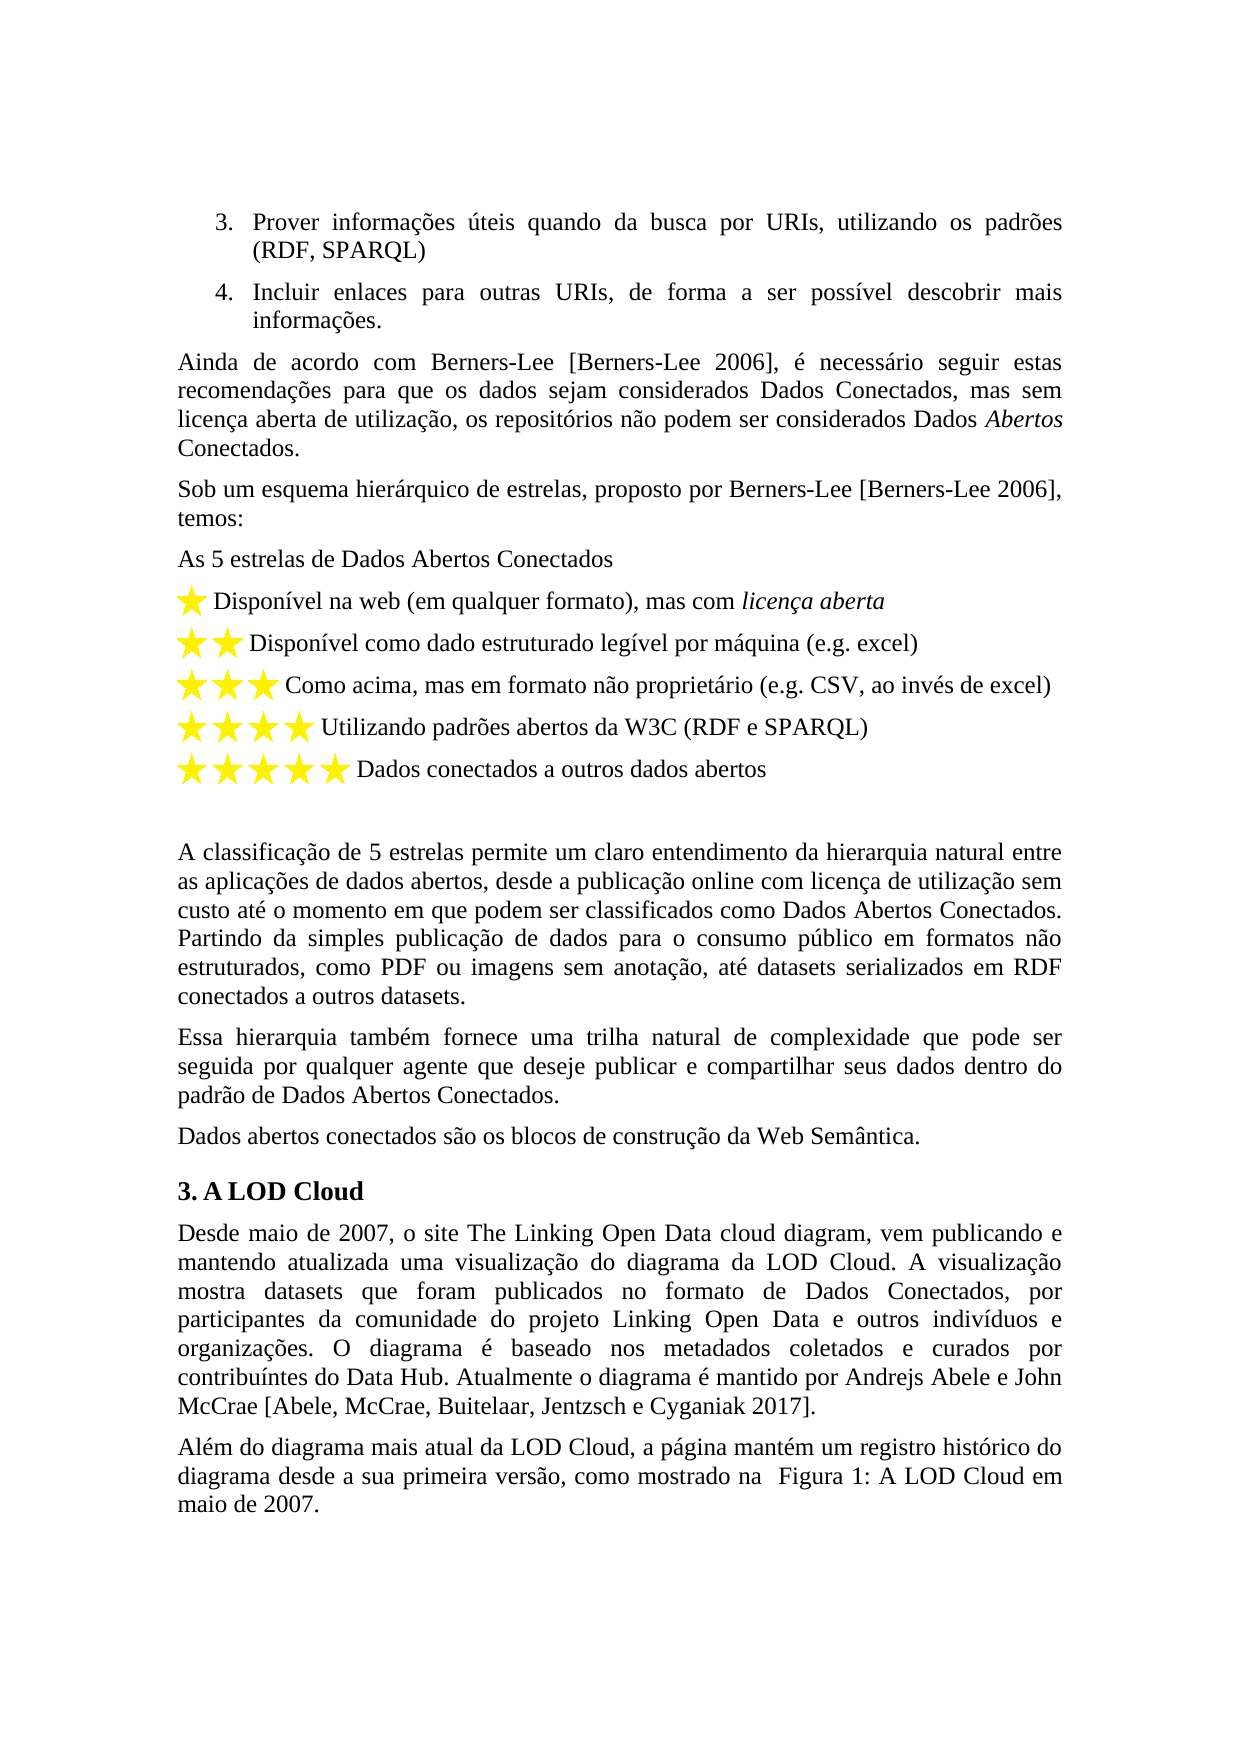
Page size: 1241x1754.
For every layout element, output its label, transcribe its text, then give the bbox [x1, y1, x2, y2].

text Disponível na web (em qualquer formato), mas com licença aberta [193, 586, 1063, 615]
text Utilizando padrões abertos da W3C (RDF e SPARQL) [300, 712, 1063, 741]
text [300, 754, 334, 783]
text Como acima, mas em formato não proprietário (e.g. CSV, ao invés de excel) [264, 670, 1063, 699]
text Ainda de acordo com Berners-Lee [Berners-Lee 2006], é necessário seguir estas recomendações para que os dados sejam considerados Dados Conectados, mas sem licença aberta de utilização, os repositórios não podem ser considerados Dados Abertos Conectados. [177, 347, 1063, 462]
text [228, 712, 263, 741]
text A classificação de 5 estrelas permite um claro entendimento da hierarquia natural entre as aplicações de dados abertos, desde a publicação online com licença de utilização sem custo até o momento em que podem ser classificados como Dados Abertos Conectados. Partindo da simples publicação de dados para o consumo público em formatos não estruturados, como PDF ou imagens sem anotação, até datasets serializados em RDF conectados a outros datasets. [177, 837, 1063, 1010]
text Essa hierarquia também fornece uma trilha natural de complexidade que pode ser seguida por qualquer agente que deseje publicar e compartilhar seus dados dentro do padrão de Dados Abertos Conectados. [177, 1022, 1063, 1108]
text [193, 712, 227, 741]
text Dados conectados a outros dados abertos [336, 754, 1063, 783]
text [193, 754, 227, 783]
subtitle 3. A LOD Cloud [177, 1175, 1063, 1206]
list Prover informações úteis quando da busca por URIs, utilizando os padrões (RDF, SPARQL) [215, 207, 1063, 264]
text Disponível como dado estruturado legível por máquina (e.g. excel) [229, 628, 1063, 657]
text Dados abertos conectados são os blocos de construção da Web Semântica. [177, 1121, 1063, 1150]
list Incluir enlaces para outras URIs, de forma a ser possível descobrir mais informações. [215, 277, 1063, 334]
text Além do diagrama mais atual da LOD Cloud, a página mantém um registro histórico do diagrama desde a sua primeira versão, como mostrado na Figura 1: A LOD Cloud em maio de 2007. [177, 1432, 1063, 1518]
text Sob um esquema hierárquico de estrelas, proposto por Berners-Lee [Berners-Lee 2006], temos: [177, 474, 1063, 532]
text Desde maio de 2007, o site The Linking Open Data cloud diagram, vem publicando e mantendo atualizada uma visualização do diagrama da LOD Cloud. A visualização mostra datasets que foram publicados no formato de Dados Conectados, por participantes da comunidade do projeto Linking Open Data e outros indivíduos e organizações. O diagrama é baseado nos metadados coletados e curados por contribuíntes do Data Hub. Atualmente o diagrama é mantido por Andrejs Abele e John McCrae [Abele, McCrae, Buitelaar, Jentzsch e Cyganiak 2017]. [177, 1218, 1063, 1419]
text [228, 754, 263, 783]
text As 5 estrelas de Dados Abertos Conectados [177, 544, 1063, 573]
text [264, 712, 298, 741]
text [264, 754, 298, 783]
